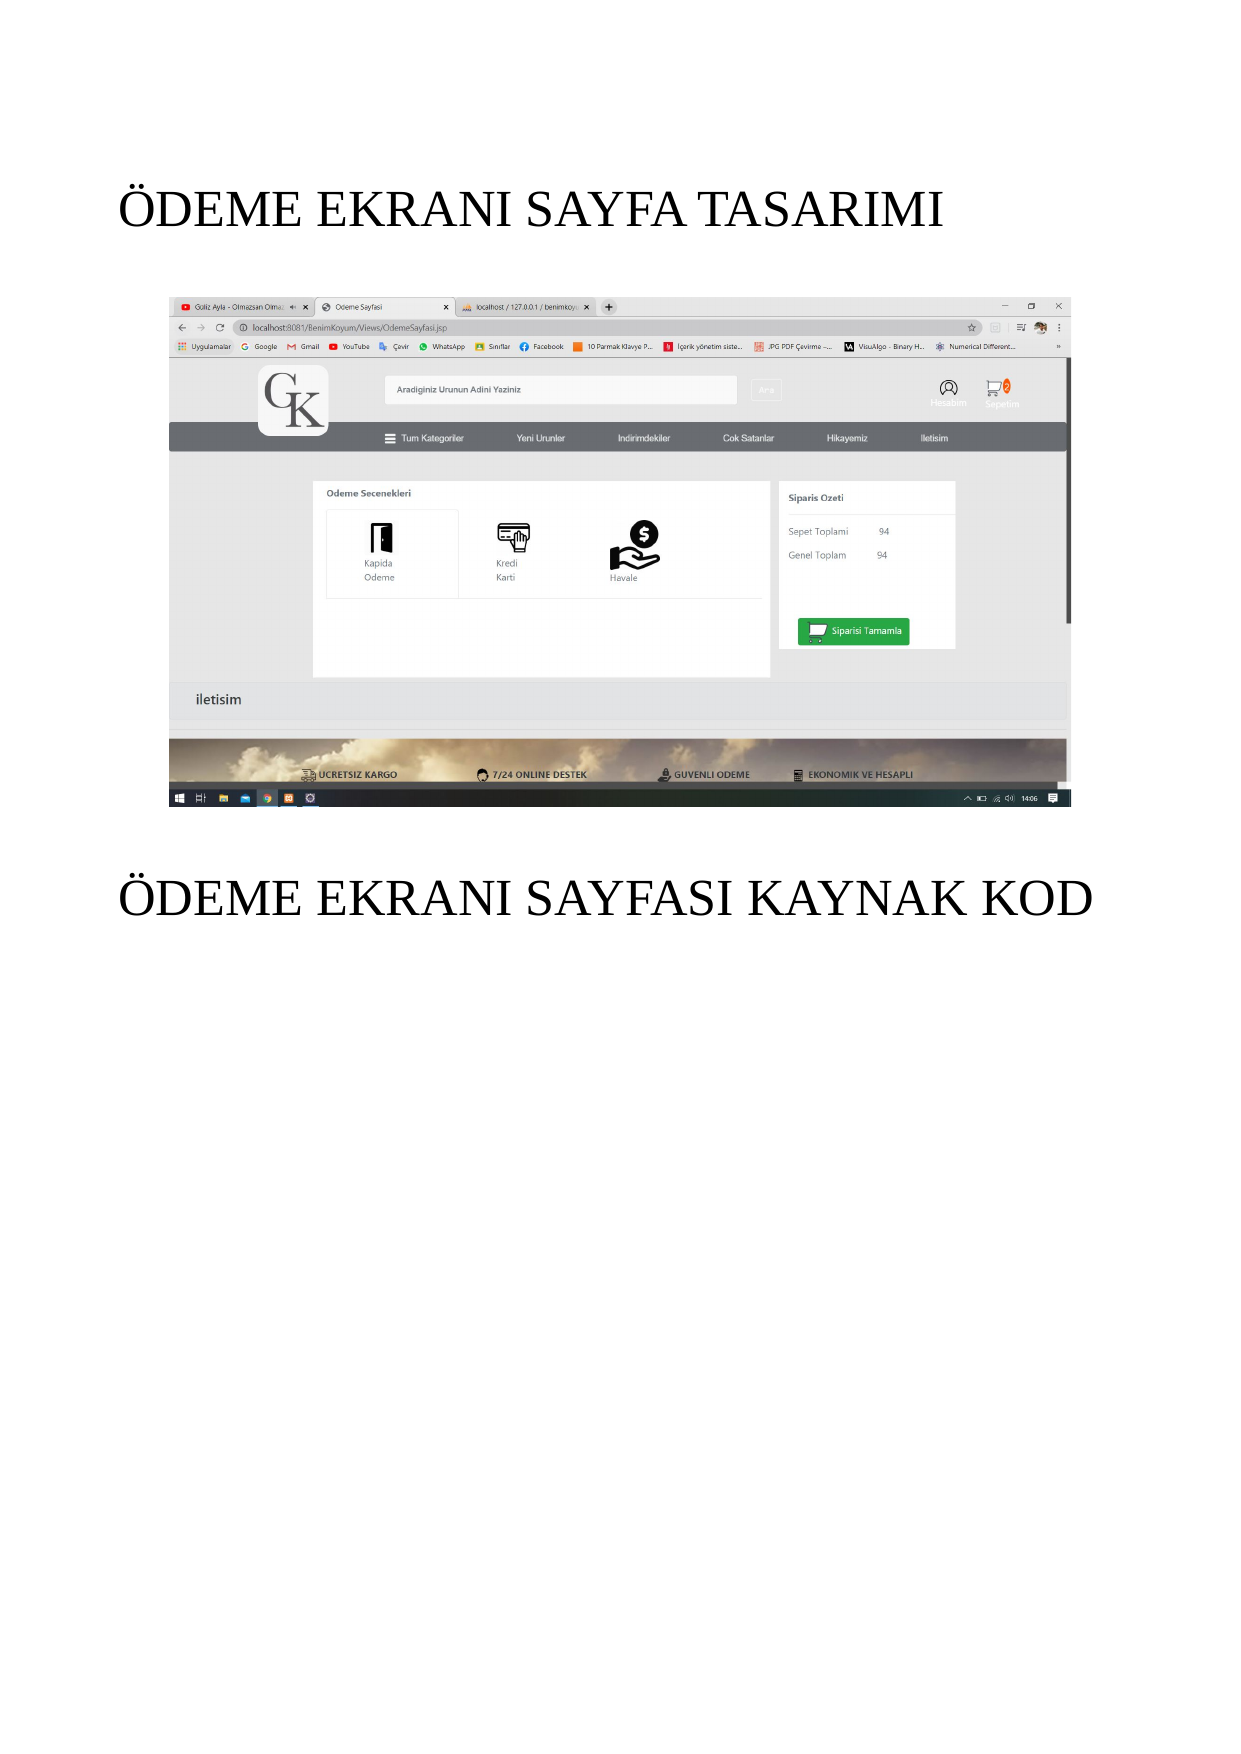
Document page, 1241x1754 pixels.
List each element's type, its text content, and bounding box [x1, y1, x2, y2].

picture [169, 297, 1072, 807]
text ÖDEME EKRANI SAYFA TASARIMI [118, 178, 1122, 238]
text ÖDEME EKRANI SAYFASI KAYNAK KOD [118, 867, 1122, 927]
